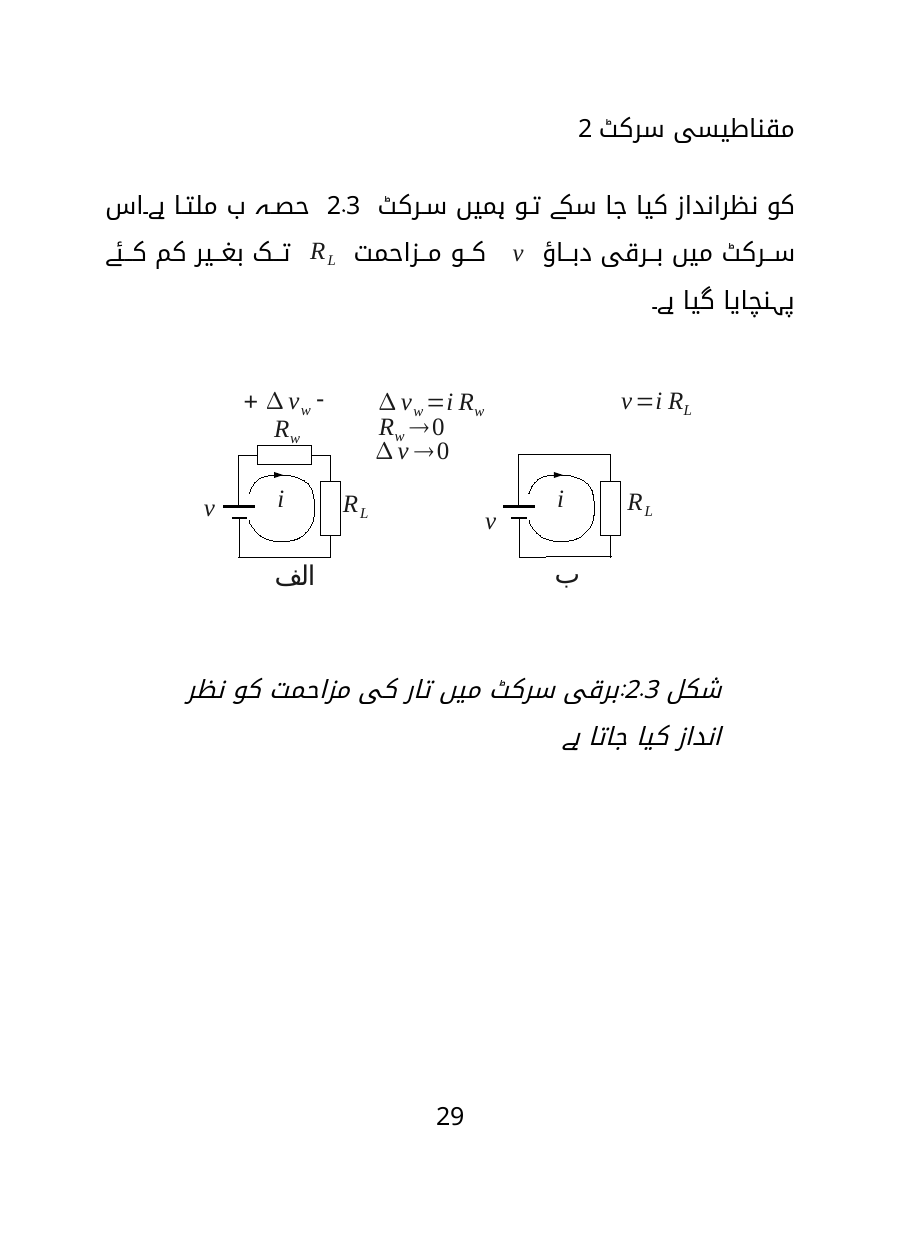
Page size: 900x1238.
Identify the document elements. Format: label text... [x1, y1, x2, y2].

text برقی سرکٹ میں برقی دباؤ کی وجہ سے سرکٹ میں برقی رو پیدا ہوتا ہے۔ تانبہ کی موصلیت ہے جہاں موصلیت کی اکائی ہے۔لہٰذا تانبہ کی بنی تار کی برقی مزاحمت قابلِ نظرانداز ہوتی ہے۔اگر ایسی تار میں برقی روکا بہاو ہو، تو اس تار کی مزاحمت میں، اُہم کے قانون کے تحت، برقی دباؤ گھٹے گا اور اس گھٹنے کی مقدارہو گی۔کی قابلِ نظر انداز ہونے کی وجہ سے یہ مقدار بھی قابلِ نظر انداز ہو گی۔ اس کا مطلب ہے کہ یہ تار برقی دباؤ کو، بغیر گھٹائے، ایک جگہ سے دوسری جگہ پہنچا سکتا ہے۔ اسی لئے تانبہ کی تار کو عموما برقی دباؤ ایک جگہ سے دوسری جگہ پہنچانے کے لئے استعمال کیا جاتا ہے اور اس کی مزاحمت کو صفر ہی سمجھا جاتا ہے۔ شکل 2.3 حصہ الف میں ایک ایسا ہی برقی سرکٹ دکھایا گیا ہے۔اس سرکٹ میں قل تار کی مزاحمتہے۔ اگر تار کی مزاحمت کو نظرانداز کیا جا سکے تو ہمیں سرکٹ 2.3 حصہ ب ملتا ہے۔اس سرکٹ میں برقی دباؤ کو مزاحمتتک بغیر کم کئے پہنچایا گیا ہے۔ [105, 182, 795, 324]
text شکل 2.3:برقی سرکٹ میں تار کی مزاحمت کو نظر انداز کیا جاتا ہے [179, 349, 721, 761]
